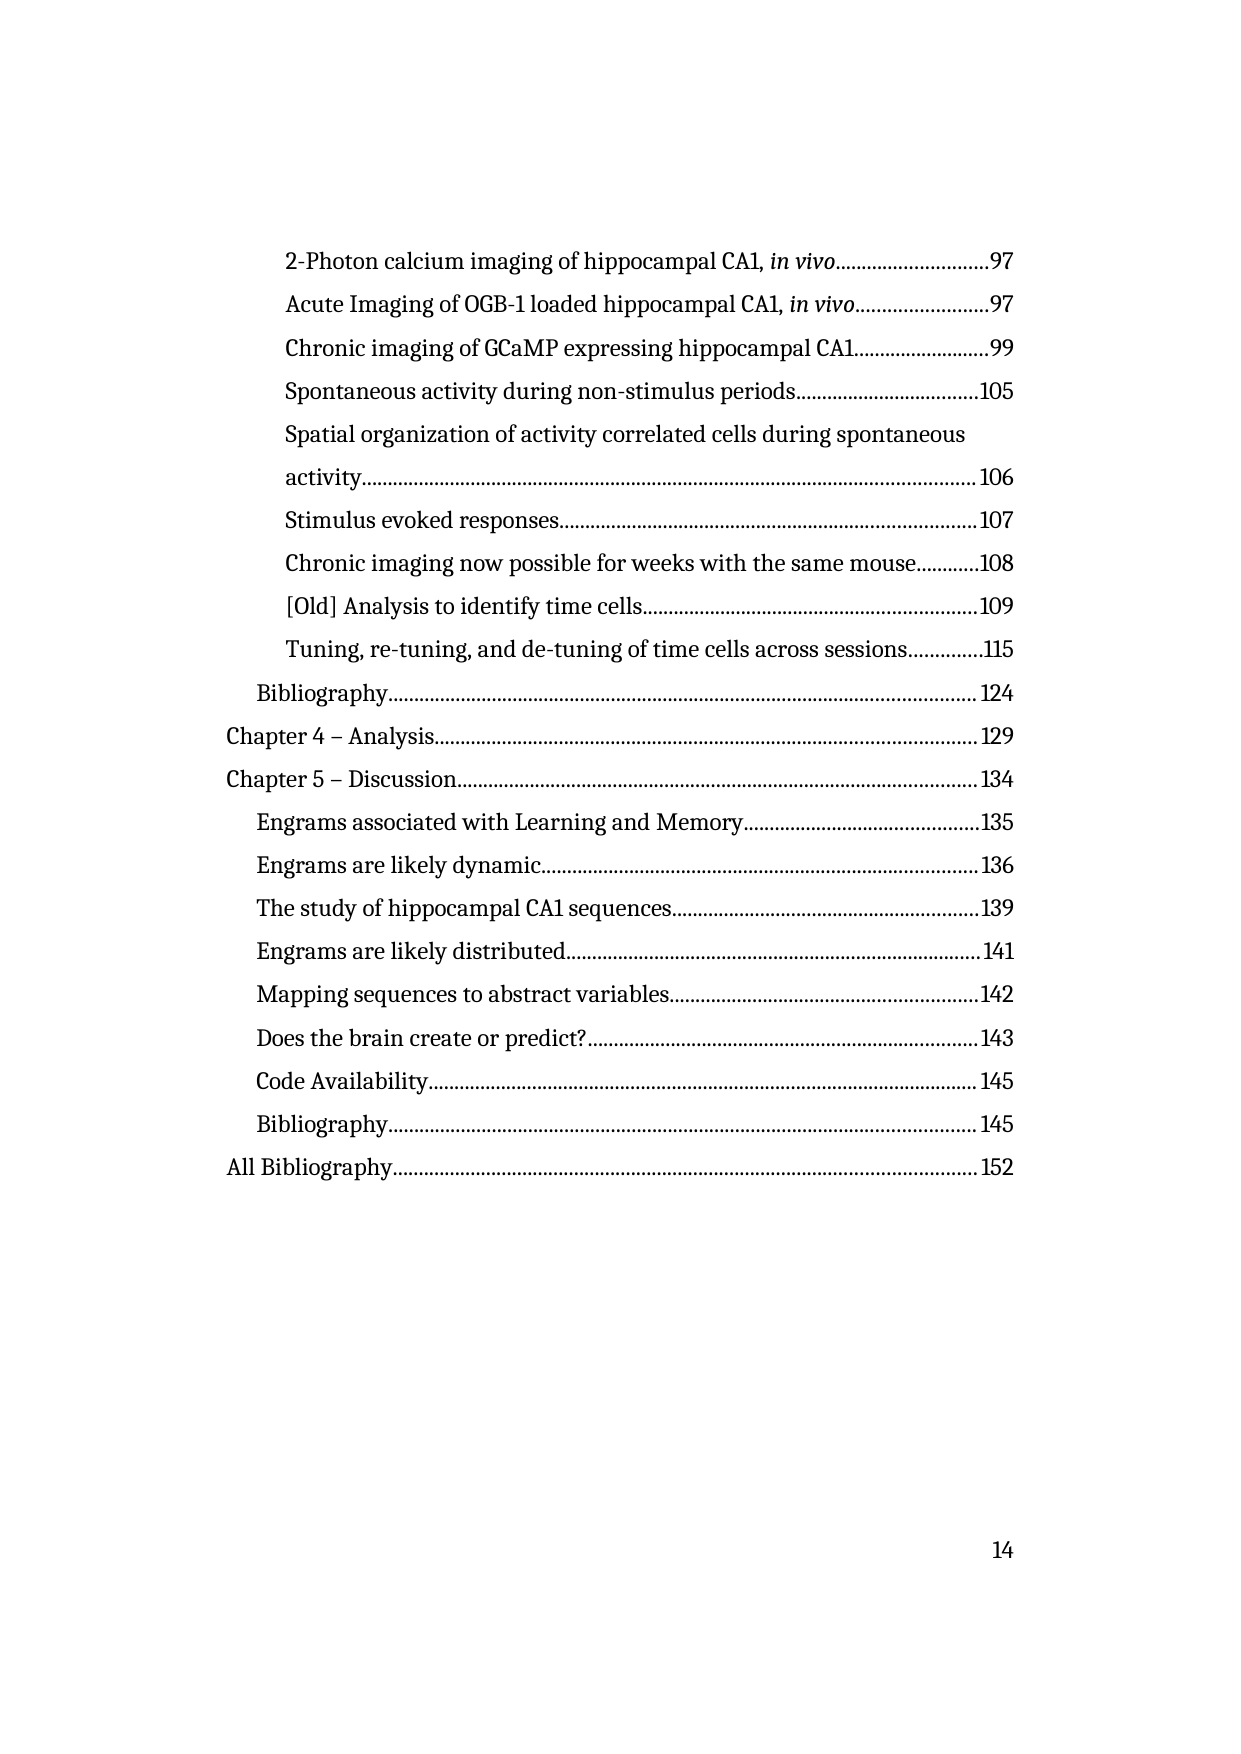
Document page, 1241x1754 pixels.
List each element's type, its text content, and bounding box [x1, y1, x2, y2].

text Engrams are likely distributed 141 [256, 937, 1014, 966]
text Spontaneous activity during non-stimulus periods 105 [285, 377, 1014, 405]
text All Bibliography 152 [226, 1153, 1014, 1182]
text Stimulus evoked responses 107 [285, 506, 1014, 535]
text Code Availability 145 [256, 1067, 1014, 1095]
text Does the brain create or predict? 143 [256, 1023, 1014, 1052]
text Engrams associated with Learning and Memory 135 [256, 808, 1014, 837]
text Bibliography 124 [256, 678, 1014, 707]
text Mapping sequences to abstract variables 142 [256, 980, 1014, 1009]
text Chapter 5 – Discussion 134 [226, 765, 1014, 793]
text Acute Imaging of OGB-1 loaded hippocampal CA1, in vivo 97 [285, 290, 1014, 319]
text Chapter 4 – Analysis 129 [226, 722, 1014, 750]
text Bibliography 145 [256, 1110, 1014, 1138]
text Engrams are likely dynamic 136 [256, 851, 1014, 880]
text Tuning, re-tuning, and de-tuning of time cells across sessions 115 [285, 635, 1014, 664]
text The study of hippocampal CA1 sequences 139 [256, 894, 1014, 923]
text 2-Photon calcium imaging of hippocampal CA1, in vivo 97 [285, 247, 1014, 276]
text Spatial organization of activity correlated cells during spontaneous activity 106 [285, 420, 1014, 492]
text [Old] Analysis to identify time cells 109 [285, 592, 1014, 621]
text Chronic imaging now possible for weeks with the same mouse 108 [285, 549, 1014, 578]
text Chronic imaging of GCaMP expressing hippocampal CA1 99 [285, 333, 1014, 362]
